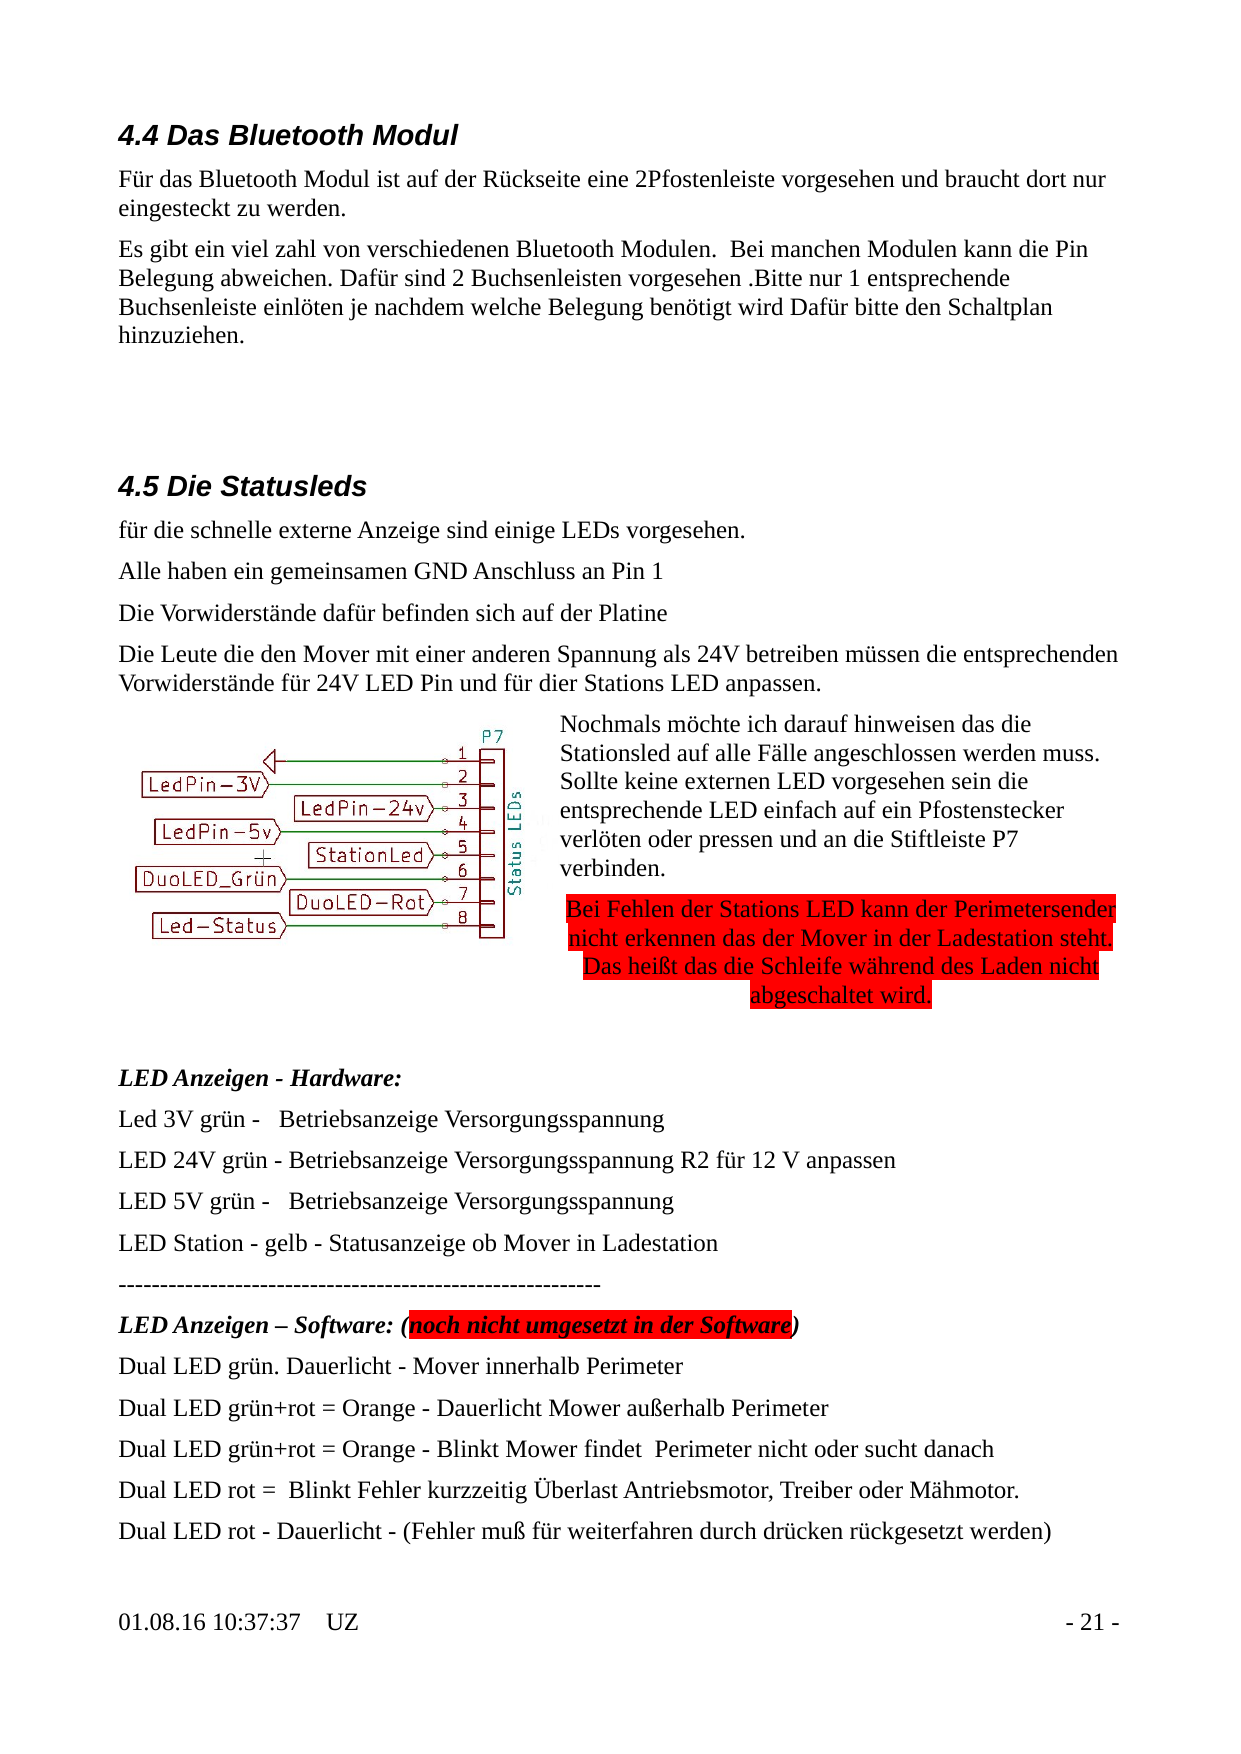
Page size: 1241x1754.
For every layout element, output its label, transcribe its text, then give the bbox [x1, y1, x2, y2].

text Dual LED rot - Dauerlicht - (Fehler muß für weiterfahren durch drücken rückgesetzt werden) [118, 1516, 1122, 1545]
text Nochmals möchte ich darauf hinweisen das die Stationsled auf alle Fälle angeschlossen werden muss. Sollte keine externen LED vorgesehen sein die entsprechende LED einfach auf ein Pfostenstecker verlöten oder pressen und an die Stiftleiste P7 verbinden. [560, 709, 1122, 881]
text LED Anzeigen - Hardware: [118, 1063, 1122, 1091]
text Dual LED grün+rot = Orange - Dauerlicht Mower außerhalb Perimeter [118, 1393, 1122, 1421]
text LED 5V grün - Betriebsanzeige Versorgungsspannung [118, 1186, 1122, 1215]
text Led 3V grün - Betriebsanzeige Versorgungsspannung [118, 1104, 1122, 1133]
picture [118, 708, 560, 1003]
text ---------------------------------------------------------- [118, 1269, 1122, 1298]
text LED Anzeigen – Software: (noch nicht umgesetzt in der Software) [118, 1310, 1122, 1339]
text für die schnelle externe Anzeige sind einige LEDs vorgesehen. [118, 515, 1122, 544]
subtitle 4.4 Das Bluetooth Modul [118, 118, 1122, 152]
text Dual LED grün. Dauerlicht - Mover innerhalb Perimeter [118, 1351, 1122, 1380]
subtitle 4.5 Die Statusleds [118, 469, 1122, 503]
text LED 24V grün - Betriebsanzeige Versorgungsspannung R2 für 12 V anpassen [118, 1145, 1122, 1174]
text Es gibt ein viel zahl von verschiedenen Bluetooth Modulen. Bei manchen Modulen kann die Pin Belegung abweichen. Dafür sind 2 Buchsenleisten vorgesehen .Bitte nur 1 entsprechende Buchsenleiste einlöten je nachdem welche Belegung benötigt wird Dafür bitte den Schaltplan hinzuziehen. [118, 234, 1122, 349]
text Die Vorwiderstände dafür befinden sich auf der Platine [118, 598, 1122, 626]
text Die Leute die den Mover mit einer anderen Spannung als 24V betreiben müssen die entsprechenden Vorwiderstände für 24V LED Pin und für dier Stations LED anpassen. [118, 639, 1122, 696]
text LED Station - gelb - Statusanzeige ob Mover in Ladestation [118, 1228, 1122, 1256]
text Dual LED rot = Blinkt Fehler kurzzeitig Überlast Antriebsmotor, Treiber oder Mähmotor. [118, 1475, 1122, 1504]
text Dual LED grün+rot = Orange - Blinkt Mower findet Perimeter nicht oder sucht danach [118, 1434, 1122, 1463]
text Alle haben ein gemeinsamen GND Anschluss an Pin 1 [118, 556, 1122, 585]
text Für das Bluetooth Modul ist auf der Rückseite eine 2Pfostenleiste vorgesehen und braucht dort nur eingesteckt zu werden. [118, 164, 1122, 222]
text Bei Fehlen der Stations LED kann der Perimetersender nicht erkennen das der Mover in der Ladestation steht. Das heißt das die Schleife während des Laden nicht abgeschaltet wird. [118, 894, 1122, 1009]
